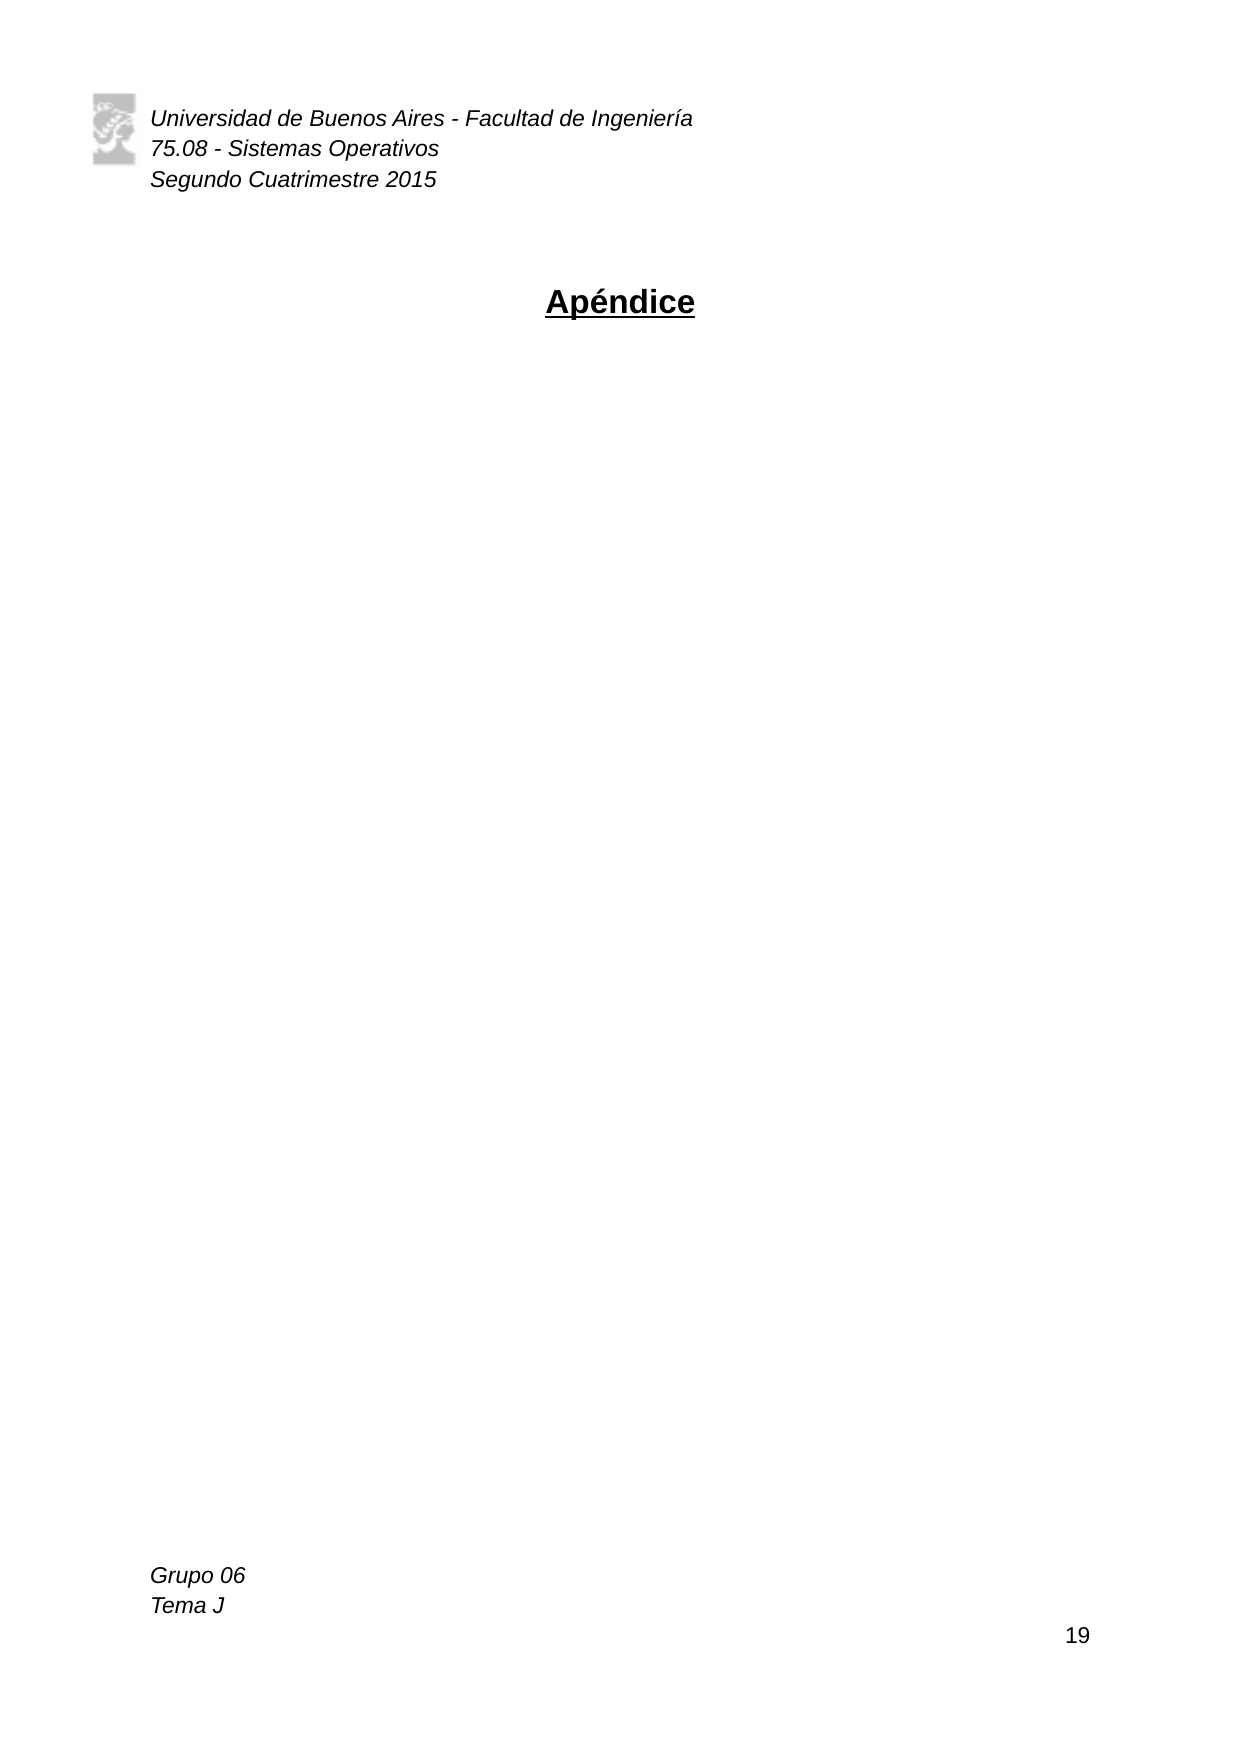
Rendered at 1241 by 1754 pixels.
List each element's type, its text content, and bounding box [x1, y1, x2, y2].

picture [92, 92, 143, 169]
text Apéndice [150, 283, 1090, 321]
